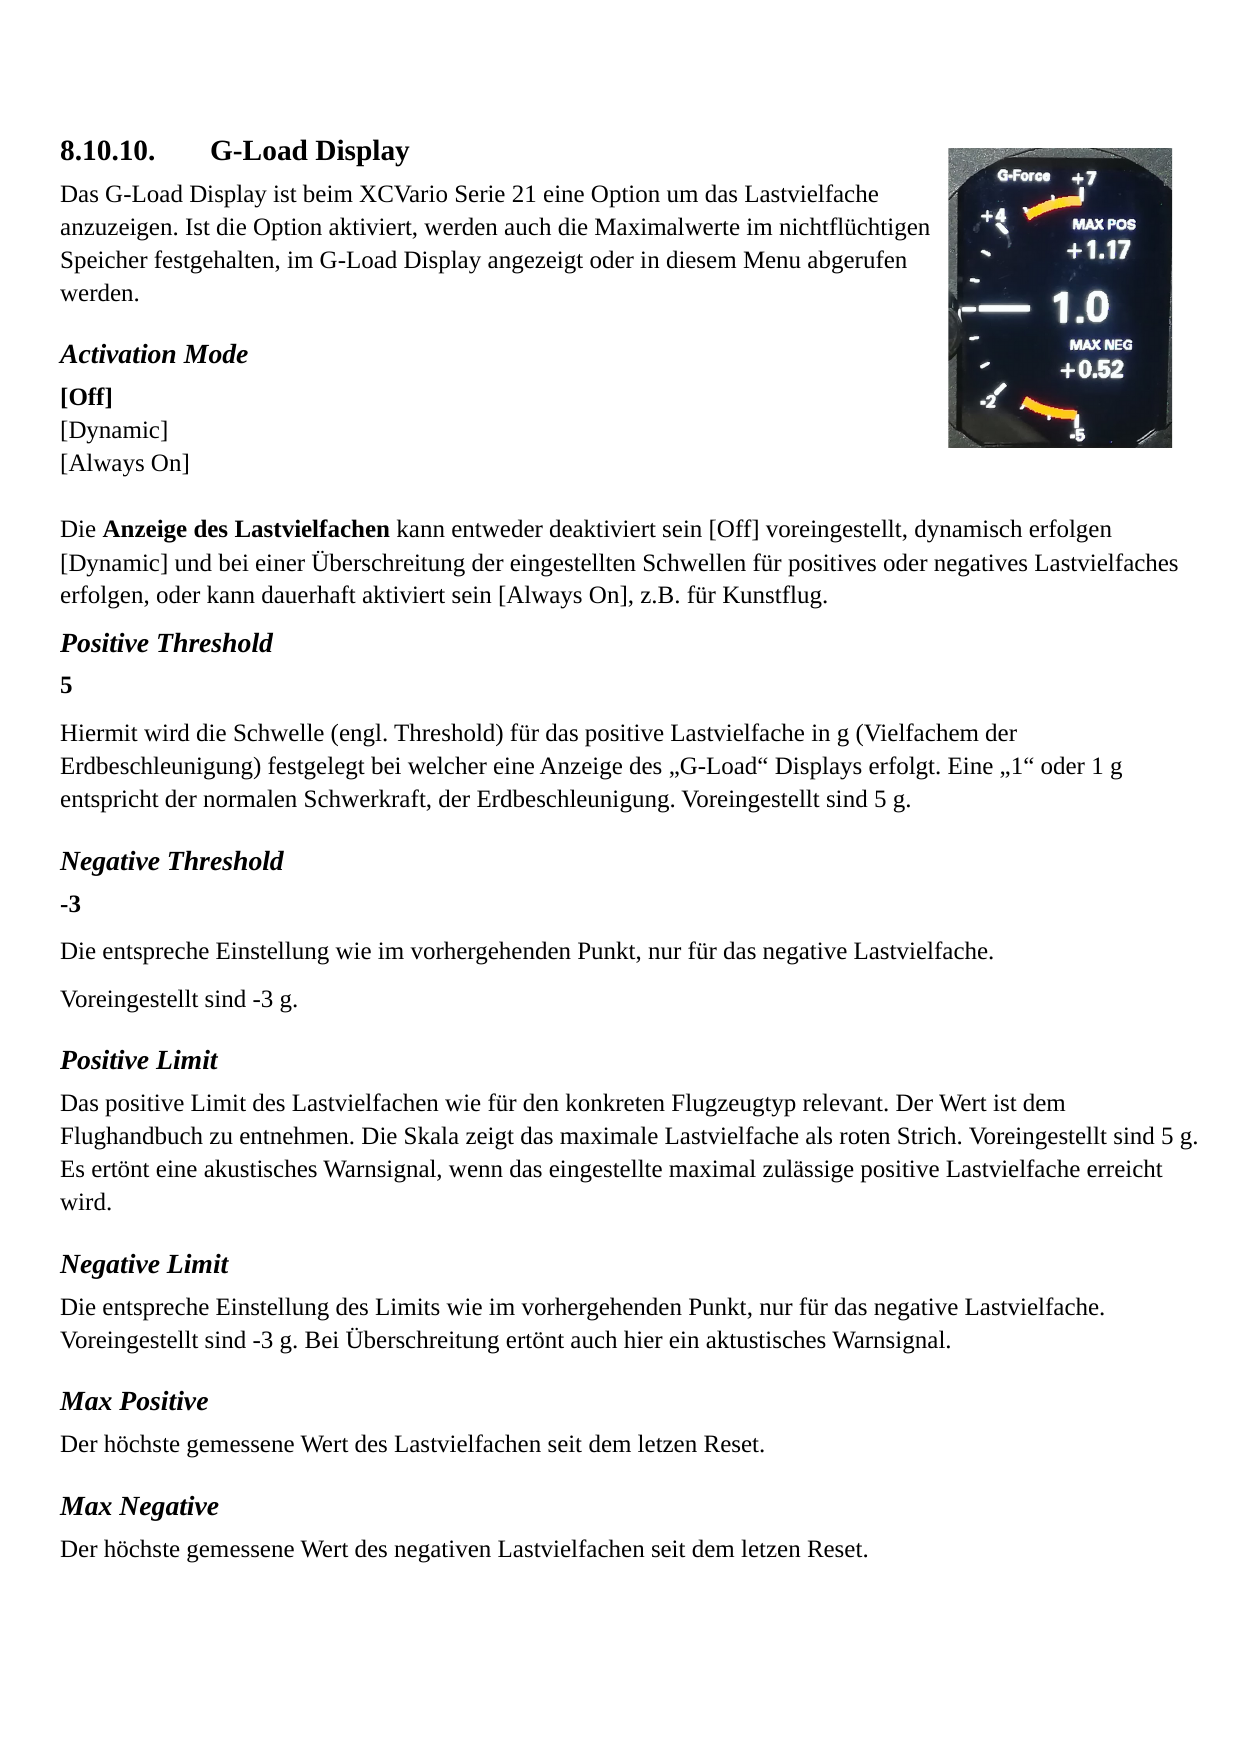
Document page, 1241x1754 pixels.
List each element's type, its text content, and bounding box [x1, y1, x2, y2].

text Das positive Limit des Lastvielfachen wie für den konkreten Flugzeugtyp relevant. Der Wert ist dem Flughandbuch zu entnehmen. Die Skala zeigt das maximale Lastvielfache als roten Strich. Voreingestellt sind 5 g. Es ertönt eine akustisches Warnsignal, wenn das eingestellte maximal zulässige positive Lastvielfache erreicht wird. [60, 1088, 1207, 1216]
text Der höchste gemessene Wert des negativen Lastvielfachen seit dem letzen Reset. [60, 1534, 1207, 1563]
text Die Anzeige des Lastvielfachen kann entweder deaktiviert sein [Off] voreingestellt, dynamisch erfolgen [Dynamic] und bei einer Überschreitung der eingestellten Schwellen für positives oder negatives Lastvielfaches erfolgen, oder kann dauerhaft aktiviert sein [Always On], z.B. für Kunstflug. [60, 514, 1207, 609]
subtitle Activation Mode [60, 338, 948, 370]
text Die entspreche Einstellung wie im vorhergehenden Punkt, nur für das negative Lastvielfache. [60, 936, 1207, 965]
text [Always On] [60, 448, 1207, 477]
picture [948, 148, 1173, 448]
subtitle [1173, 338, 1207, 370]
text Hiermit wird die Schwelle (engl. Threshold) für das positive Lastvielfache in g (Vielfachem der Erdbeschleunigung) festgelegt bei welcher eine Anzeige des „G-Load“ Displays erfolgt. Eine „1“ oder 1 g entspricht der normalen Schwerkraft, der Erdbeschleunigung. Voreingestellt sind 5 g. [60, 718, 1207, 813]
text -3 [60, 889, 1207, 917]
text Voreingestellt sind -3 g. [60, 984, 1207, 1013]
subtitle Positive Limit [60, 1044, 1207, 1076]
subtitle Max Negative [60, 1489, 1207, 1521]
text [1173, 382, 1207, 411]
subtitle Positive Threshold [60, 626, 1207, 658]
text [Off] [60, 382, 948, 411]
text [1173, 416, 1207, 444]
text Der höchste gemessene Wert des Lastvielfachen seit dem letzen Reset. [60, 1429, 1207, 1458]
text [Dynamic] [60, 416, 948, 444]
subtitle Negative Threshold [60, 844, 1207, 876]
subtitle Max Positive [60, 1385, 1207, 1417]
subtitle Negative Limit [60, 1247, 1207, 1279]
text Das G-Load Display ist beim XCVario Serie 21 eine Option um das Lastvielfache anzuzeigen. Ist die Option aktiviert, werden auch die Maximalwerte im nichtflüchtigen Speicher festgehalten, im G-Load Display angezeigt oder in diesem Menu abgerufen werden. [60, 179, 948, 307]
subtitle G-Load Display [60, 133, 1207, 166]
text Die entspreche Einstellung des Limits wie im vorhergehenden Punkt, nur für das negative Lastvielfache. Voreingestellt sind -3 g. Bei Überschreitung ertönt auch hier ein aktustisches Warnsignal. [60, 1292, 1207, 1354]
text 5 [60, 671, 1207, 699]
